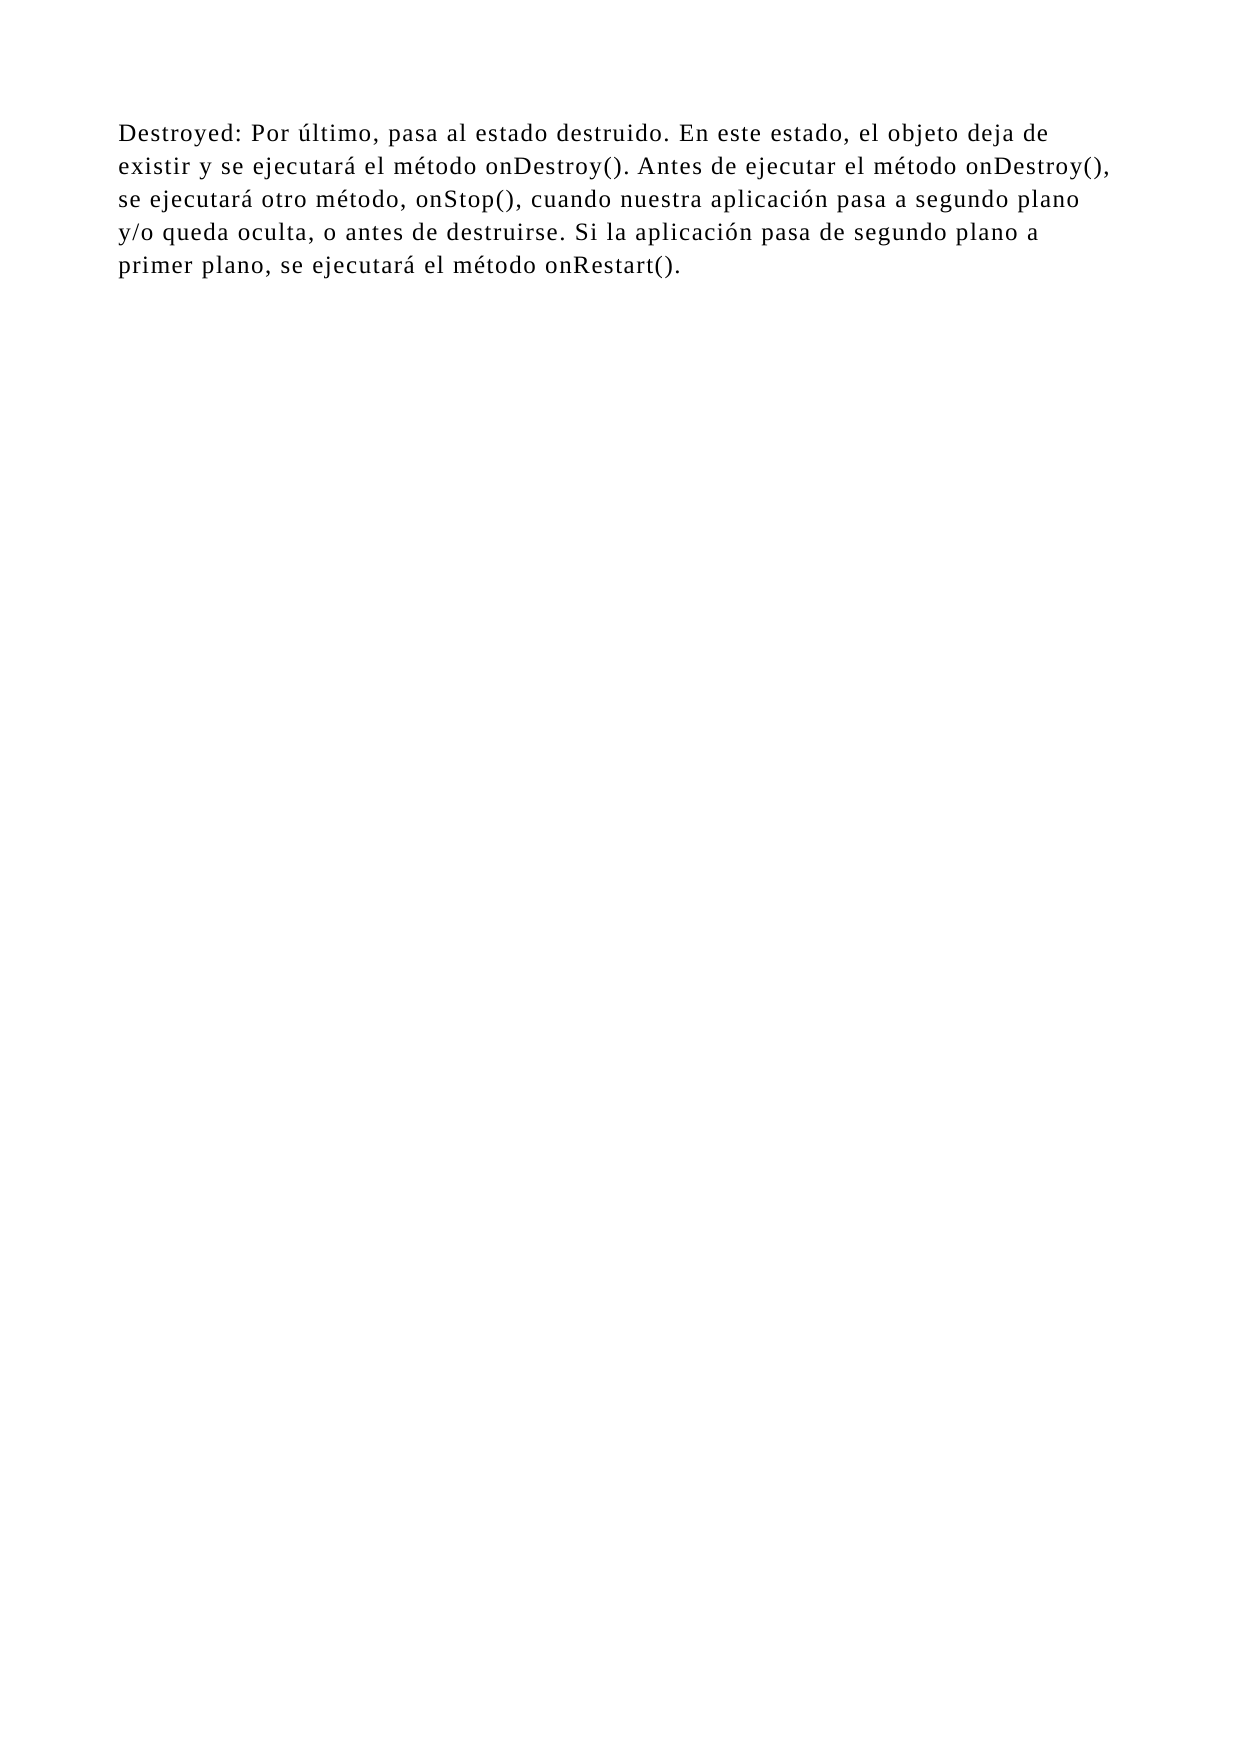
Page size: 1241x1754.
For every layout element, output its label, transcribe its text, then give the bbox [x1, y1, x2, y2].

text Destroyed: Por último, pasa al estado destruido. En este estado, el objeto deja de existir y se ejecutará el método onDestroy(). Antes de ejecutar el método onDestroy(), se ejecutará otro método, onStop(), cuando nuestra aplicación pasa a segundo plano y/o queda oculta, o antes de destruirse. Si la aplicación pasa de segundo plano a primer plano, se ejecutará el método onRestart(). [118, 118, 1122, 279]
